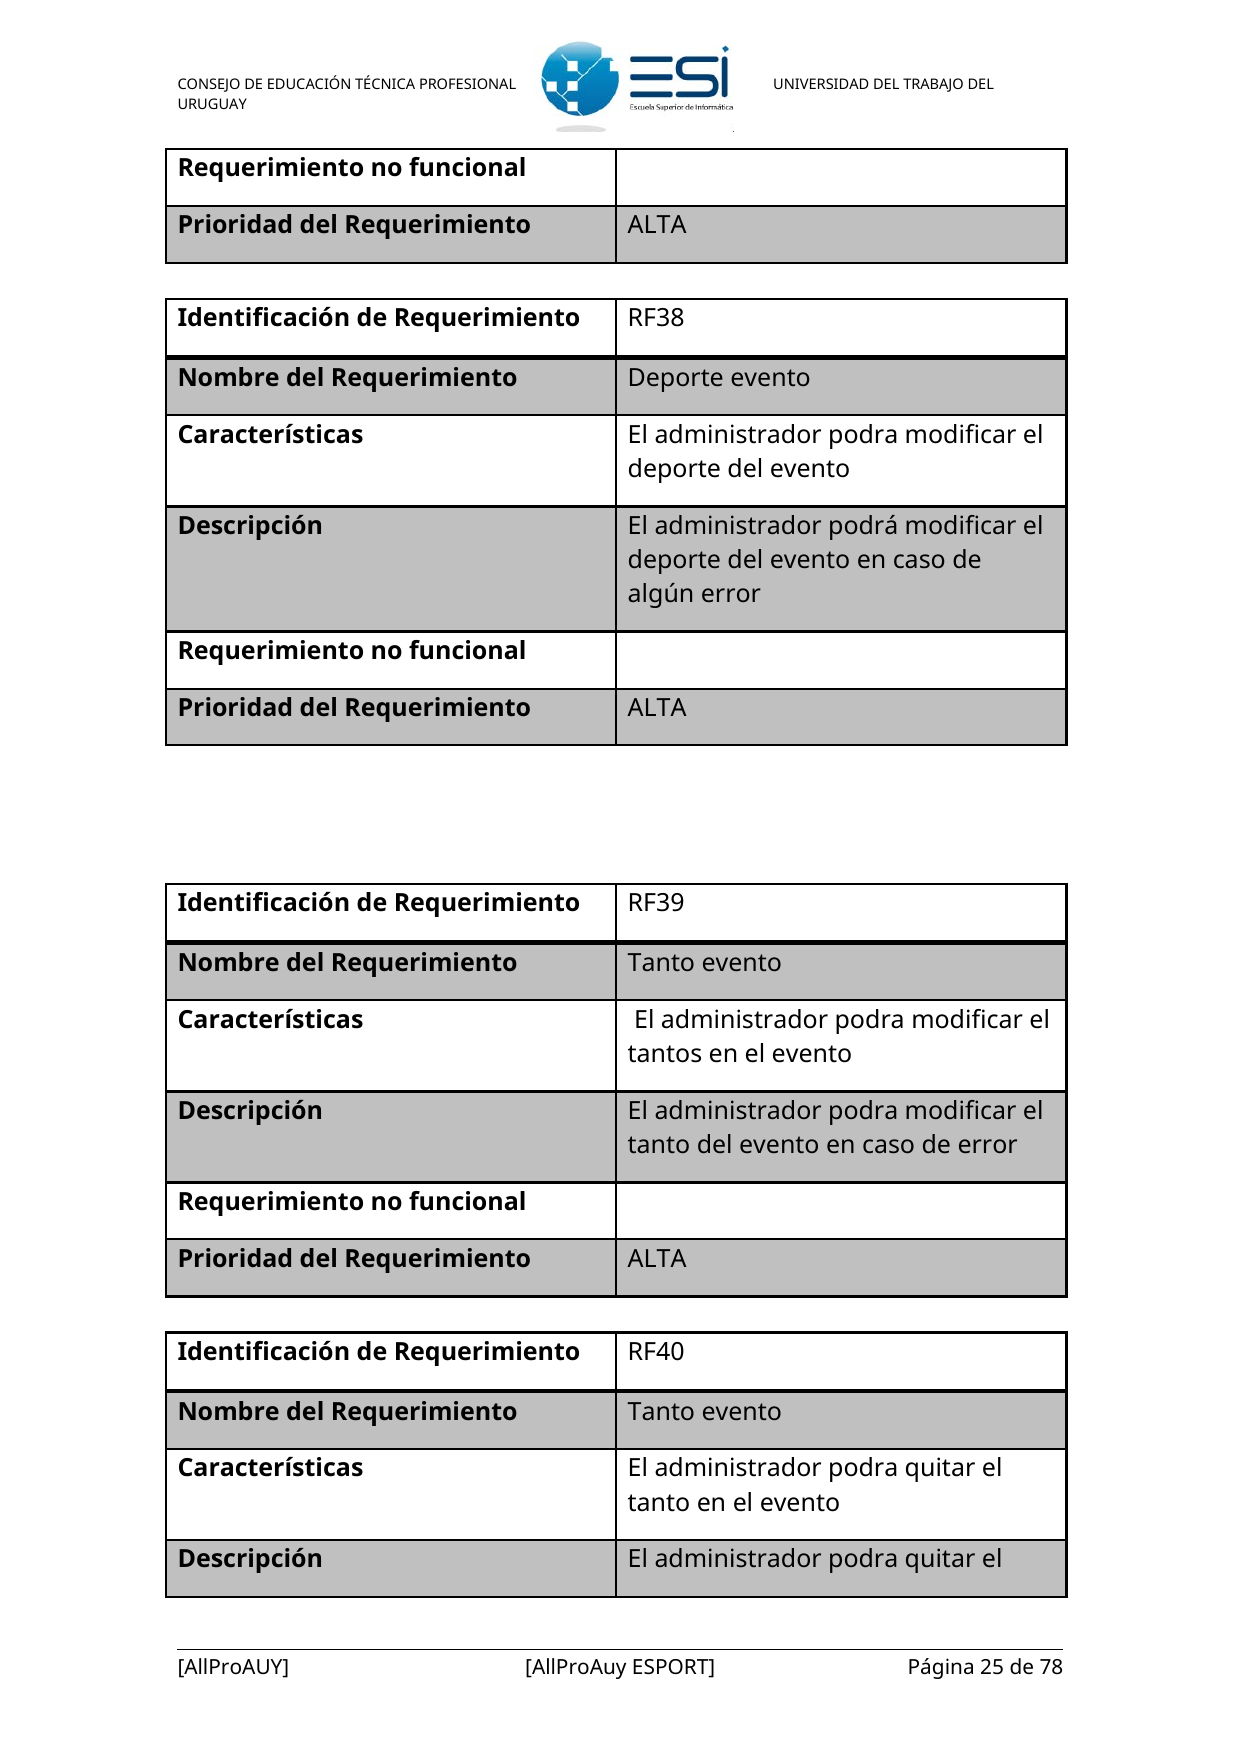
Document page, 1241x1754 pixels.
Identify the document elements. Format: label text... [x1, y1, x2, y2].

table_cell Nombre del Requerimiento [167, 1393, 615, 1448]
table_cell Deporte evento [617, 360, 1065, 414]
table_cell ALTA [617, 1240, 1065, 1295]
table_cell El administrador podra modificar el deporte del evento [617, 416, 1065, 505]
table_cell Características [167, 416, 615, 505]
table_cell ALTA [617, 690, 1065, 744]
table_cell El administrador podrá modificar el deporte del evento en caso de algún error [617, 508, 1065, 630]
table_cell Descripción [167, 1541, 615, 1596]
table_cell El administrador podra modificar el tanto del evento en caso de error [617, 1093, 1065, 1181]
table_cell Tanto evento [617, 1393, 1065, 1448]
table_cell El administrador podra quitar el tanto en el evento [617, 1450, 1065, 1539]
table_cell Prioridad del Requerimiento [167, 1240, 615, 1295]
table_cell Prioridad del Requerimiento [167, 207, 615, 262]
table_cell Requerimiento no funcional [167, 1184, 615, 1238]
table_cell Requerimiento no funcional [167, 633, 615, 687]
table_cell Descripción [167, 1093, 615, 1181]
table_cell [617, 633, 1065, 687]
table_cell Nombre del Requerimiento [167, 360, 615, 414]
table_cell Características [167, 1450, 615, 1539]
table_cell ALTA [617, 207, 1065, 262]
table_cell Prioridad del Requerimiento [167, 690, 615, 744]
table_cell Requerimiento no funcional [167, 150, 615, 204]
table_cell Tanto evento [617, 945, 1065, 999]
table_cell Nombre del Requerimiento [167, 945, 615, 999]
table_cell Descripción [167, 508, 615, 630]
table_cell Características [167, 1001, 615, 1090]
table_cell El administrador podra modificar el tantos en el evento [617, 1001, 1065, 1090]
table_header Identificación de Requerimiento [167, 300, 615, 355]
table_cell El administrador podra quitar el [617, 1541, 1065, 1596]
table_cell [617, 1184, 1065, 1238]
table_header Identificación de Requerimiento [167, 1334, 615, 1388]
picture [534, 39, 734, 132]
table_header RF39 [617, 885, 1065, 940]
table_header Identificación de Requerimiento [167, 885, 615, 940]
table_header RF40 [617, 1334, 1065, 1388]
table_header RF38 [617, 300, 1065, 355]
table_cell [617, 150, 1065, 204]
